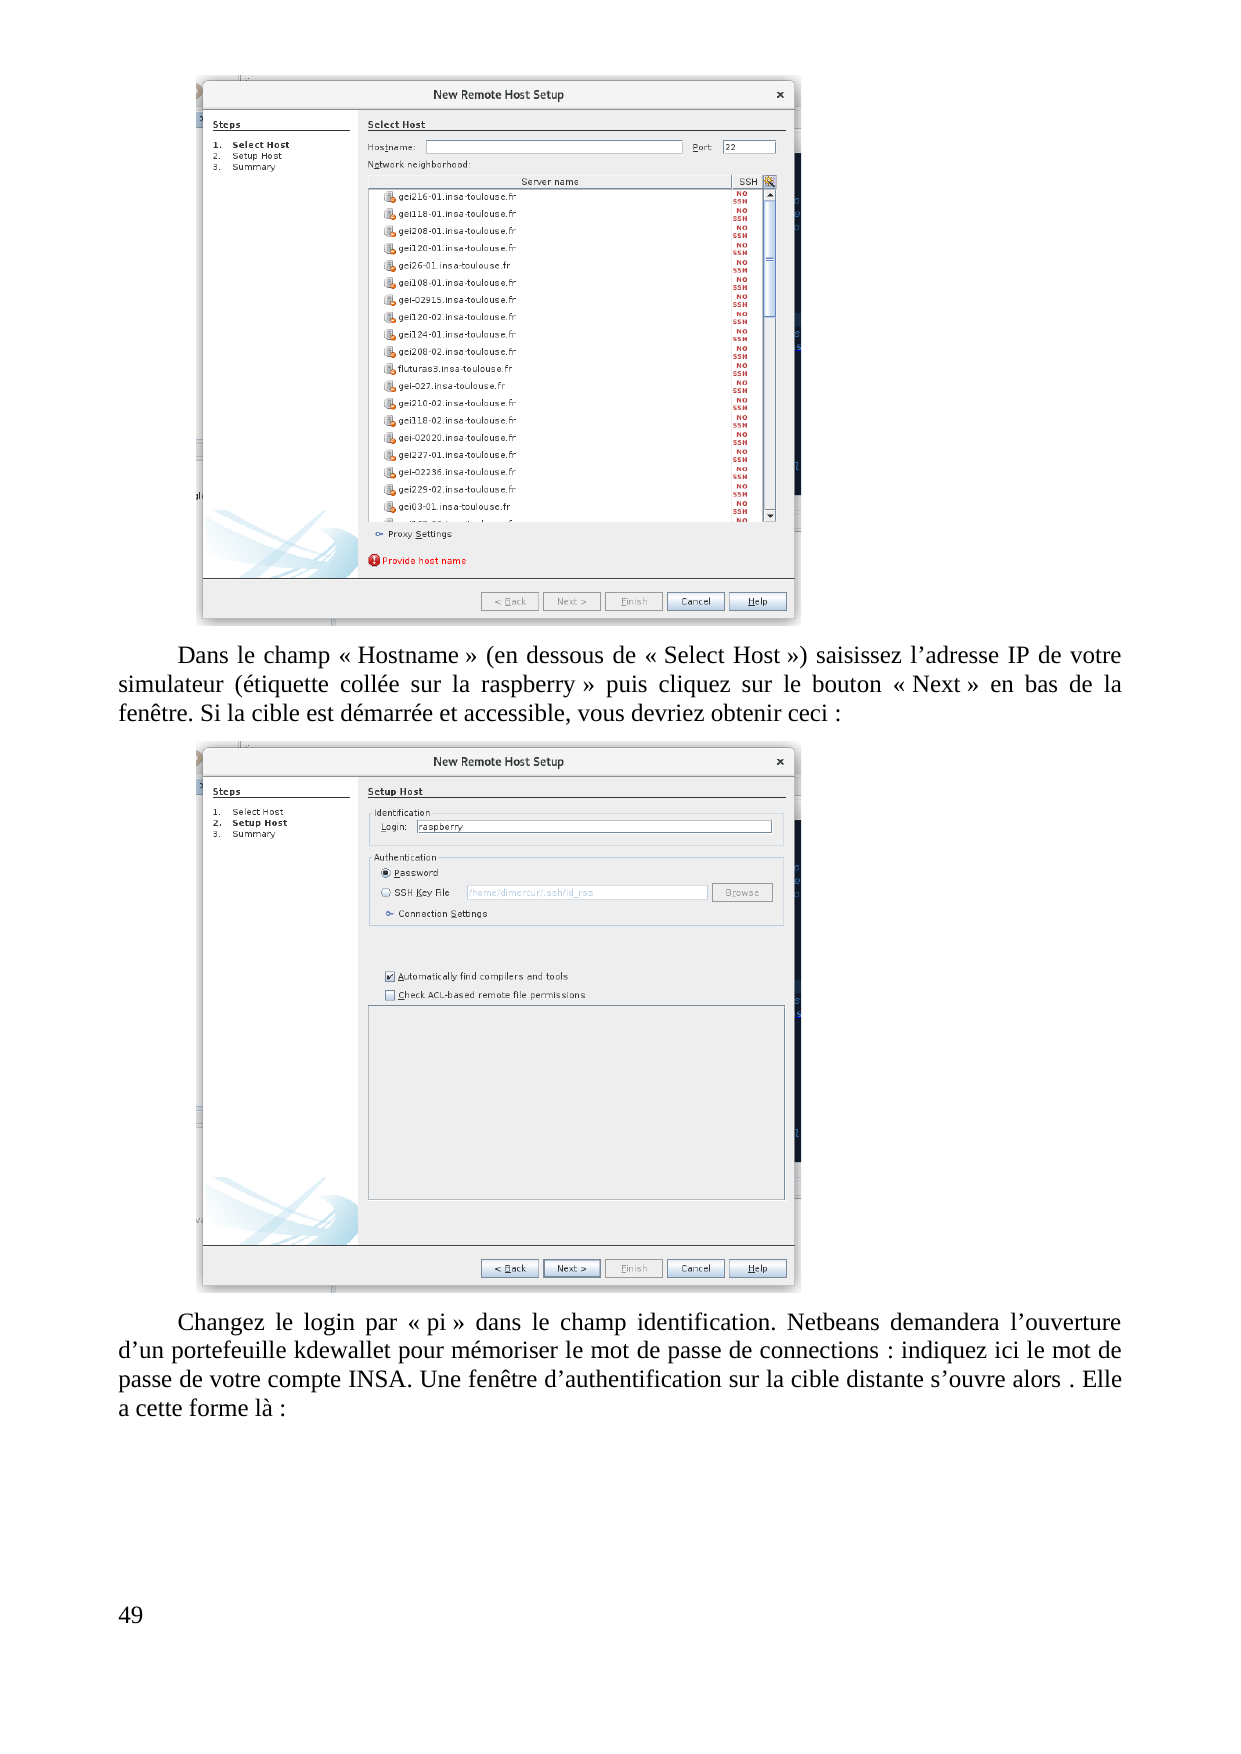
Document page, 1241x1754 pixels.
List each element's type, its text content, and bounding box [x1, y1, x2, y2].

picture [196, 75, 802, 626]
picture [196, 741, 802, 1293]
text Changez le login par « pi » dans le champ identification. Netbeans demandera l’ouverture d’un portefeuille kdewallet pour mémoriser le mot de passe de connections : indiquez ici le mot de passe de votre compte INSA. Une fenêtre d’authentification sur la cible distante s’ouvre alors . Elle a cette forme là : [118, 1307, 1122, 1422]
text Dans le champ « Hostname » (en dessous de « Select Host ») saisissez l’adresse IP de votre simulateur (étiquette collée sur la raspberry » puis cliquez sur le bouton « Next » en bas de la fenêtre. Si la cible est démarrée et accessible, vous devriez obtenir ceci : [118, 641, 1122, 727]
